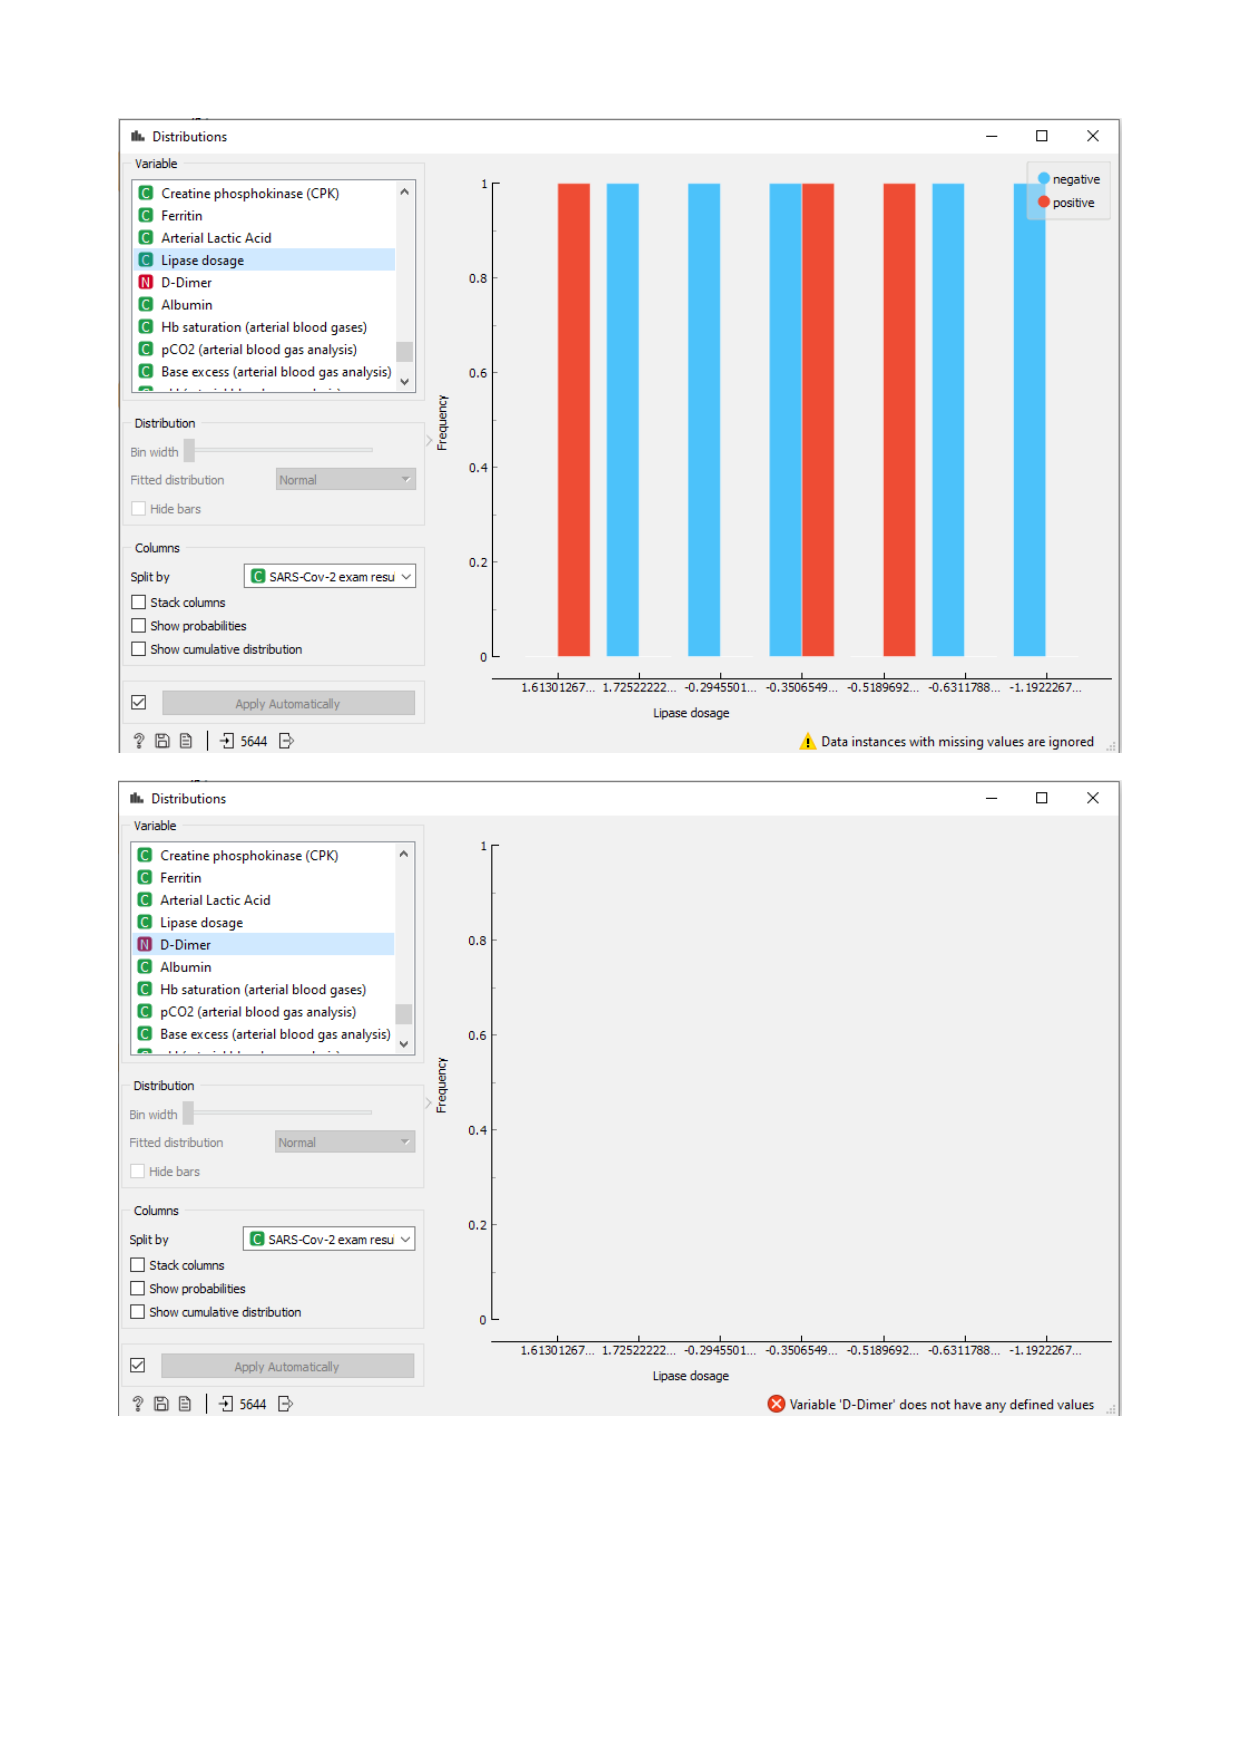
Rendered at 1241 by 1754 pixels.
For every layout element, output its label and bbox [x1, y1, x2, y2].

picture [118, 118, 1122, 753]
picture [118, 780, 1122, 1416]
